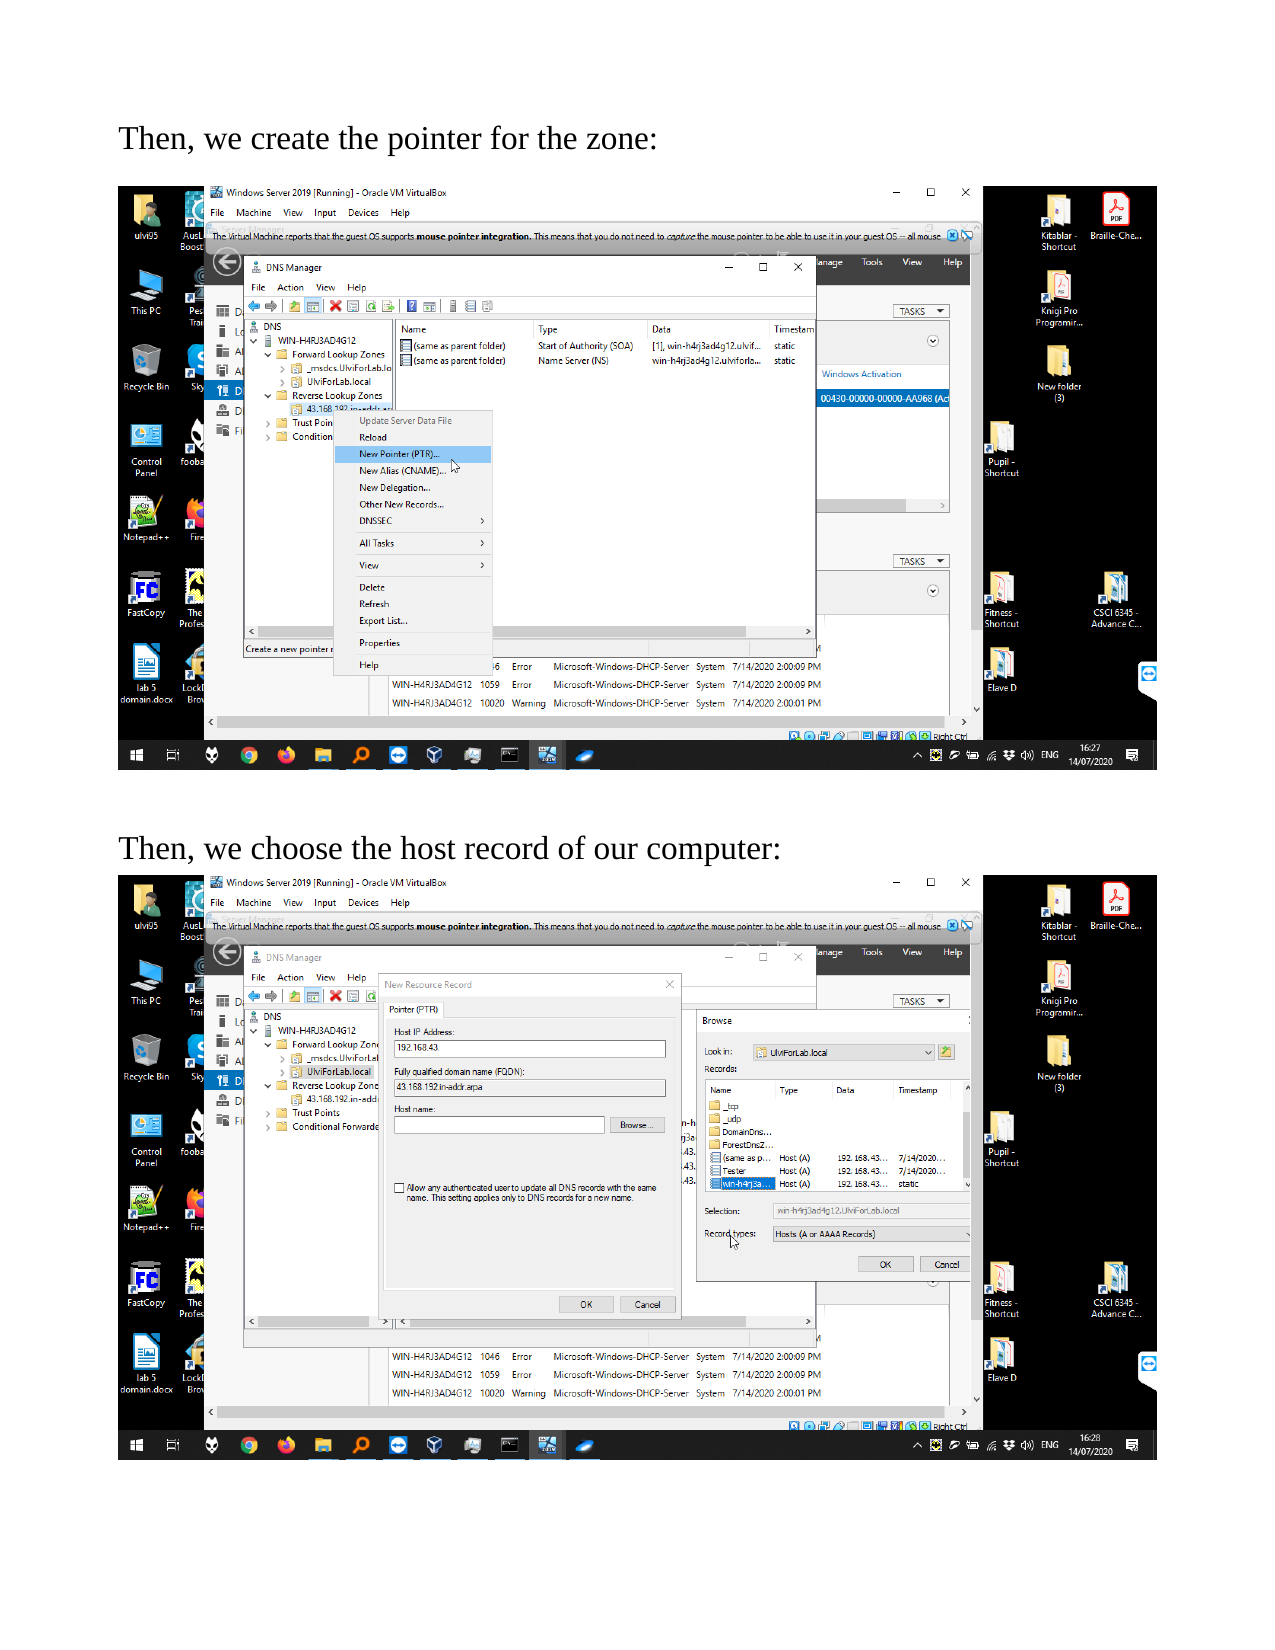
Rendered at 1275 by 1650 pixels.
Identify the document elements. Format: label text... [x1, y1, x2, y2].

picture [118, 186, 1157, 770]
text Then, we choose the host record of our computer: [118, 828, 1157, 866]
text Then, we create the pointer for the zone: [118, 118, 1157, 156]
picture [118, 875, 1157, 1460]
